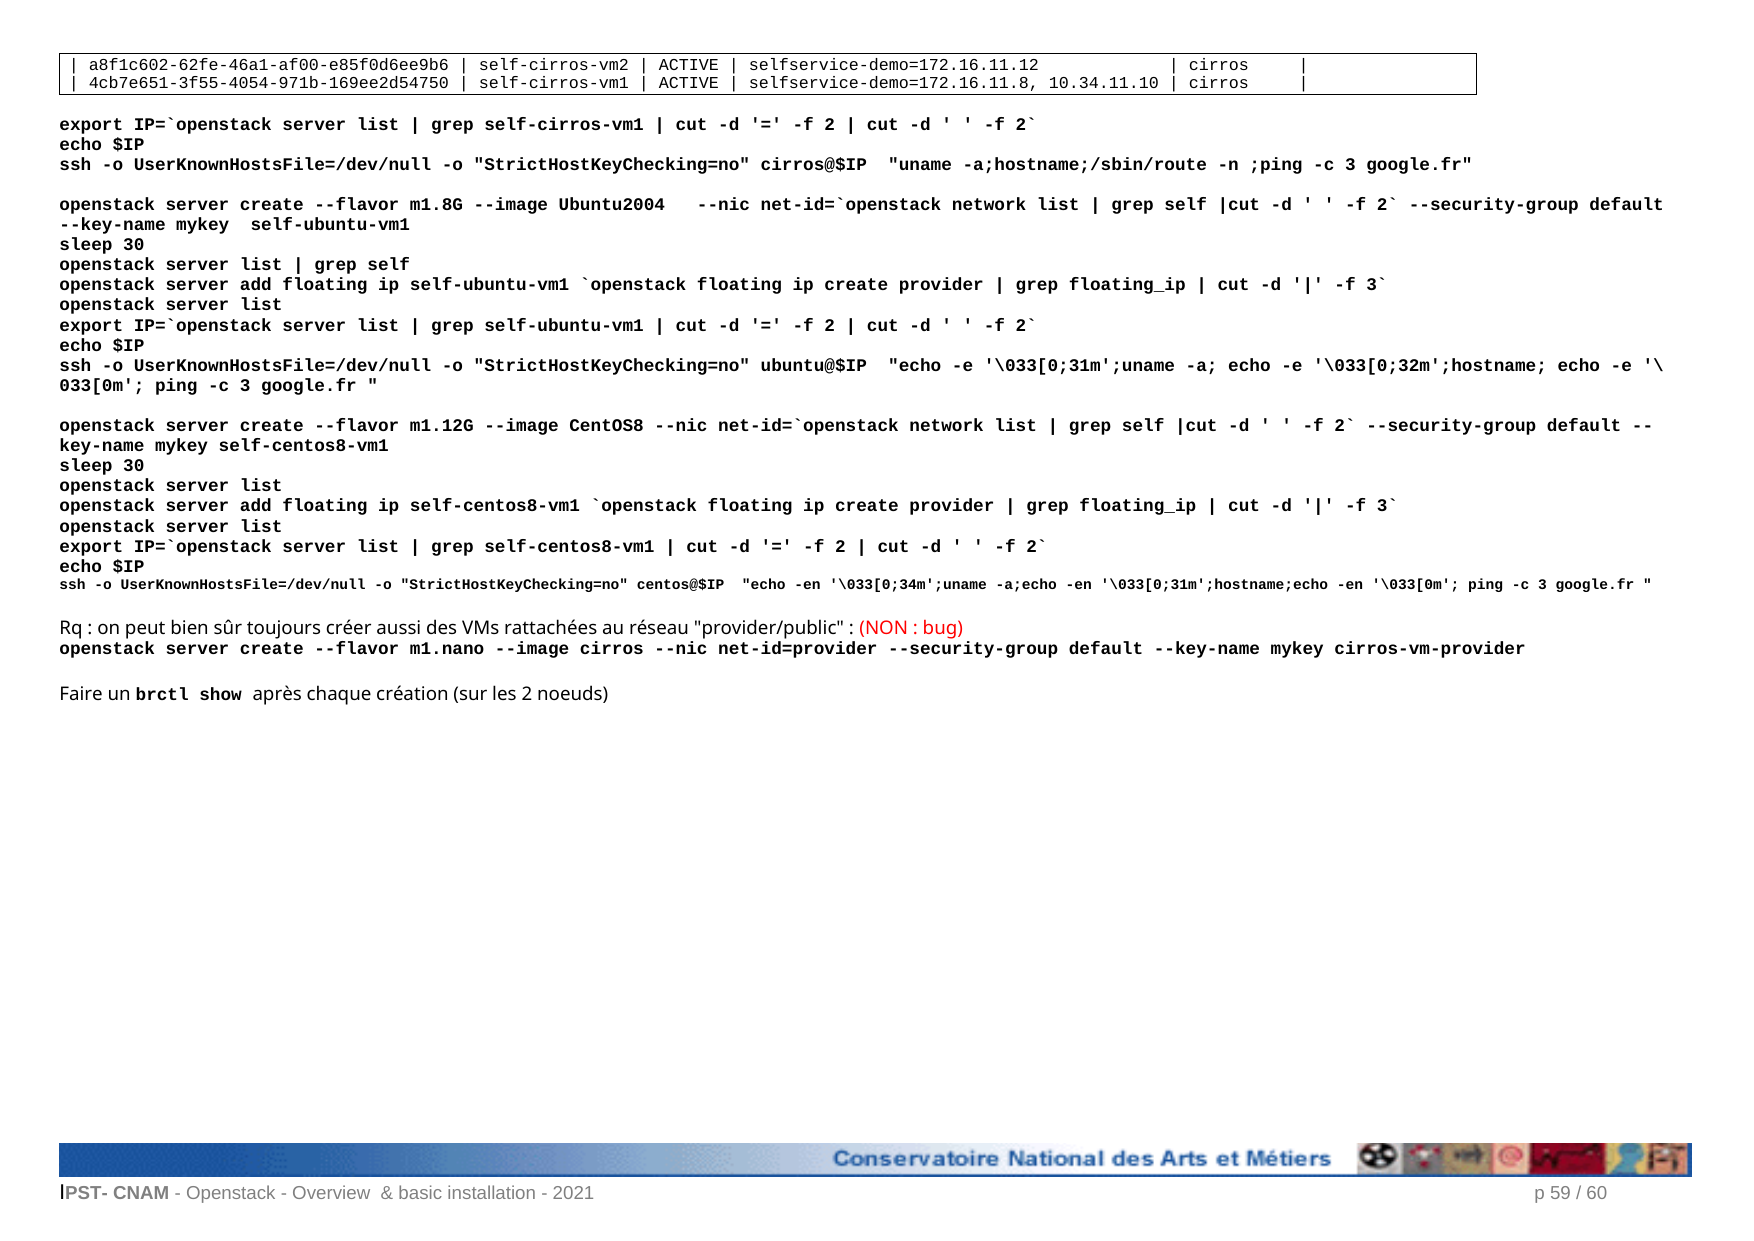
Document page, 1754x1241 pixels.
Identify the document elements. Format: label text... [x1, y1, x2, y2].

text openstack server create --flavor m1.12G --image CentOS8 --nic net-id=`openstack network list | grep self |cut -d ' ' -f 2` --security-group default --key-name mykey self-centos8-vm1 [59, 417, 1695, 457]
text ssh -o UserKnownHostsFile=/dev/null -o "StrictHostKeyChecking=no" centos@$IP "echo -en '\033[0;34m';uname -a;echo -en '\033[0;31m';hostname;echo -en '\033[0m'; ping -c 3 google.fr " [59, 577, 1695, 594]
text export IP=`openstack server list | grep self-centos8-vm1 | cut -d '=' -f 2 | cut -d ' ' -f 2` [59, 537, 1695, 557]
text openstack server add floating ip self-ubuntu-vm1 `openstack floating ip create provider | grep floating_ip | cut -d '|' -f 3` [59, 276, 1695, 296]
text | a8f1c602-62fe-46a1-af00-e85f0d6ee9b6 | self-cirros-vm2 | ACTIVE | selfservice-demo=172.16.11.12 | cirros | [60, 54, 1476, 72]
text echo $IP [59, 135, 1695, 155]
text sleep 30 [59, 236, 1695, 256]
text openstack server add floating ip self-centos8-vm1 `openstack floating ip create provider | grep floating_ip | cut -d '|' -f 3` [59, 497, 1695, 517]
text Rq : on peut bien sûr toujours créer aussi des VMs rattachées au réseau "provider/public" : (NON : bug) [59, 614, 1695, 640]
text openstack server create --flavor m1.8G --image Ubuntu2004 --nic net-id=`openstack network list | grep self |cut -d ' ' -f 2` --security-group default --key-name mykey self-ubuntu-vm1 [59, 196, 1695, 236]
text export IP=`openstack server list | grep self-cirros-vm1 | cut -d '=' -f 2 | cut -d ' ' -f 2` [59, 115, 1695, 135]
text Faire un brctl show après chaque création (sur les 2 noeuds) [59, 680, 1695, 705]
text openstack server list | grep self [59, 256, 1695, 276]
text openstack server create --flavor m1.nano --image cirros --nic net-id=provider --security-group default --key-name mykey cirros-vm-provider [59, 640, 1695, 660]
text openstack server list [59, 296, 1695, 316]
text openstack server list [59, 517, 1695, 537]
text ssh -o UserKnownHostsFile=/dev/null -o "StrictHostKeyChecking=no" ubuntu@$IP "echo -e '\033[0;31m';uname -a; echo -e '\033[0;32m';hostname; echo -e '\033[0m'; ping -c 3 google.fr " [59, 356, 1695, 397]
text export IP=`openstack server list | grep self-ubuntu-vm1 | cut -d '=' -f 2 | cut -d ' ' -f 2` [59, 316, 1695, 336]
text echo $IP [59, 557, 1695, 577]
text | 4cb7e651-3f55-4054-971b-169ee2d54750 | self-cirros-vm1 | ACTIVE | selfservice-demo=172.16.11.8, 10.34.11.10 | cirros | [60, 72, 1476, 94]
text sleep 30 [59, 457, 1695, 477]
text openstack server list [59, 477, 1695, 497]
text echo $IP [59, 336, 1695, 356]
text ssh -o UserKnownHostsFile=/dev/null -o "StrictHostKeyChecking=no" cirros@$IP "uname -a;hostname;/sbin/route -n ;ping -c 3 google.fr" [59, 155, 1695, 175]
